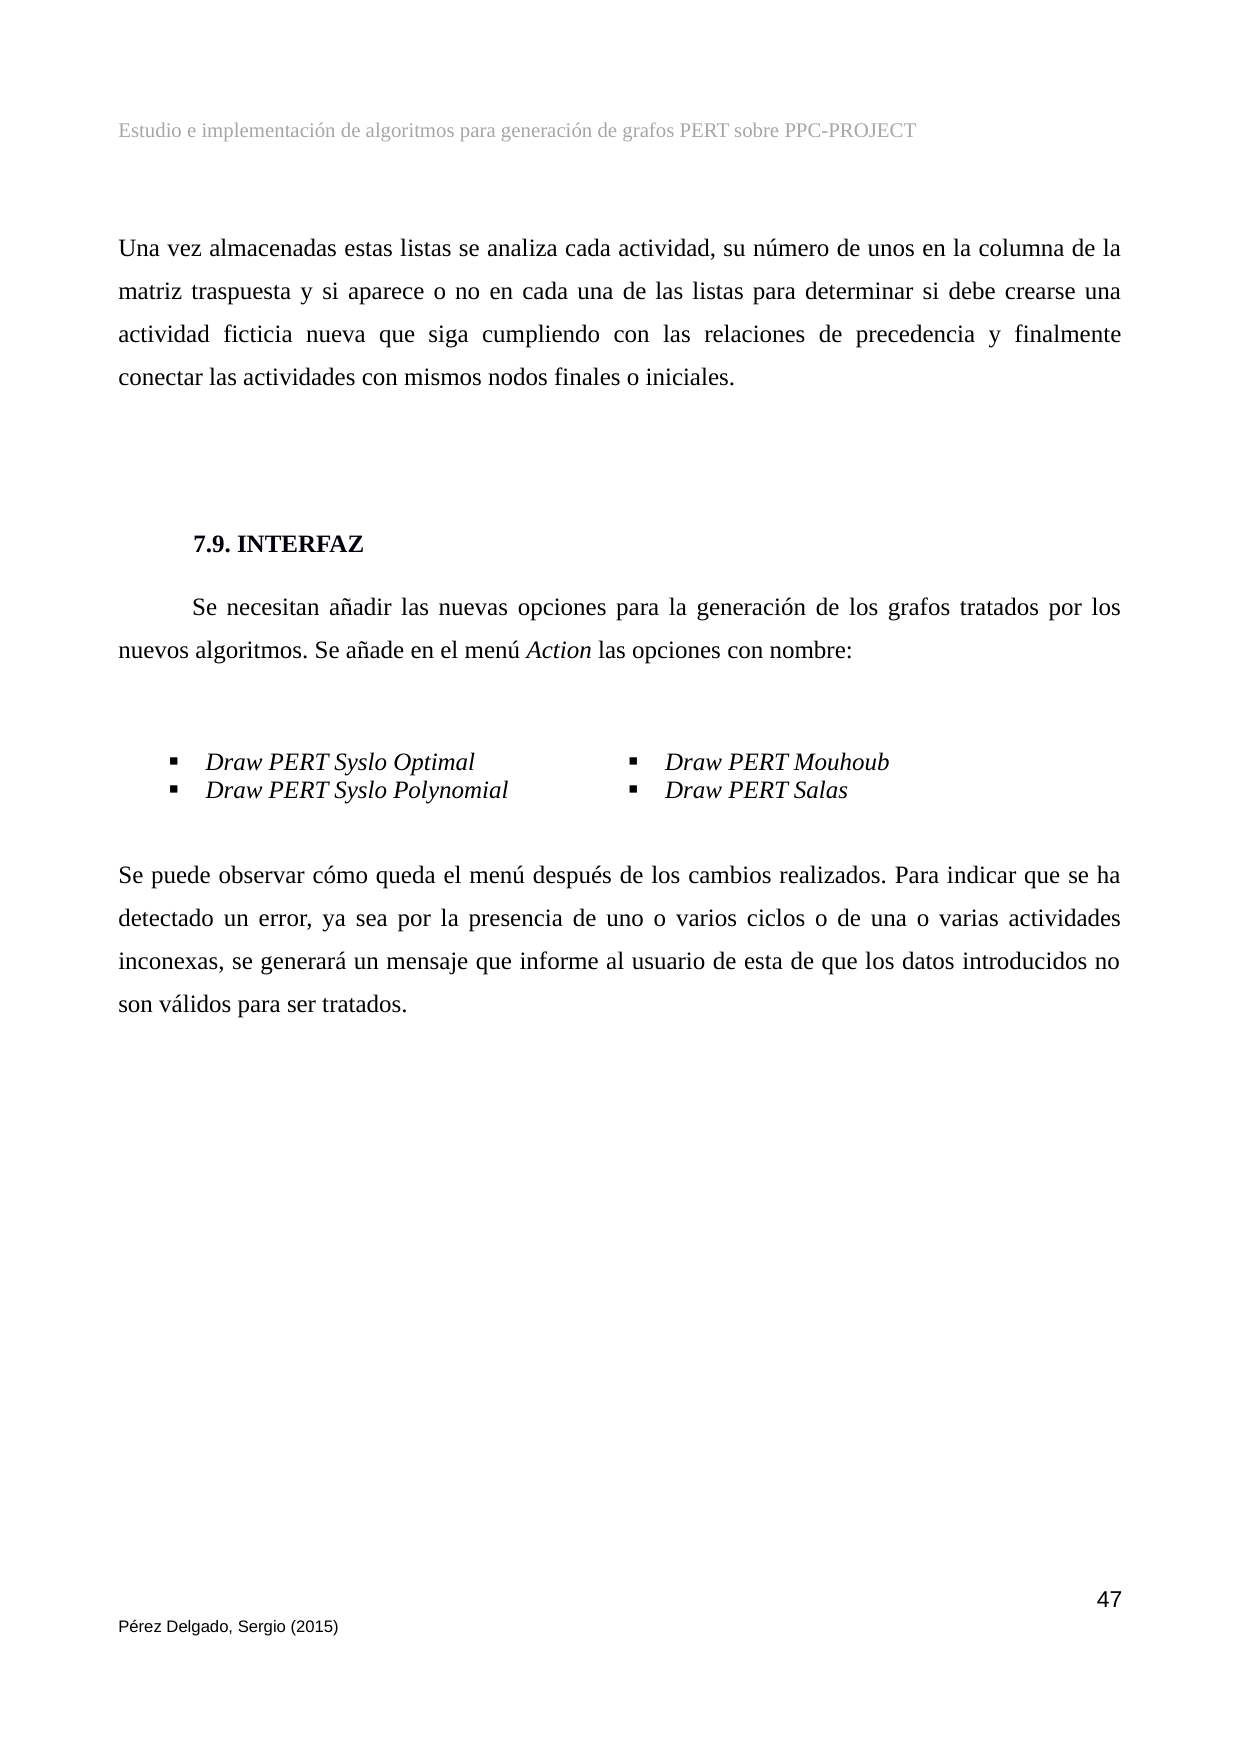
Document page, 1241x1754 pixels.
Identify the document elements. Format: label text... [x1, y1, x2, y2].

text Una vez almacenadas estas listas se analiza cada actividad, su número de unos en la columna de la matriz traspuesta y si aparece o no en cada una de las listas para determinar si debe crearse una actividad ficticia nueva que siga cumpliendo con las relaciones de precedencia y finalmente conectar las actividades con mismos nodos finales o iniciales. [118, 233, 1122, 391]
text Se necesitan añadir las nuevas opciones para la generación de los grafos tratados por los nuevos algoritmos. Se añade en el menú Action las opciones con nombre: [118, 592, 1122, 664]
text Se puede observar cómo queda el menú después de los cambios realizados. Para indicar que se ha detectado un error, ya sea por la presencia de uno o varios ciclos o de una o varias actividades inconexas, se generará un mensaje que informe al usuario de esta de que los datos introducidos no son válidos para ser tratados. [118, 860, 1122, 1018]
table_header Draw PERT Syslo Optimal Draw PERT Syslo Polynomial [119, 747, 579, 804]
table_header Draw PERT Mouhoub Draw PERT Salas [579, 747, 1121, 804]
subtitle 7.9. INTERFAZ [156, 529, 1122, 558]
